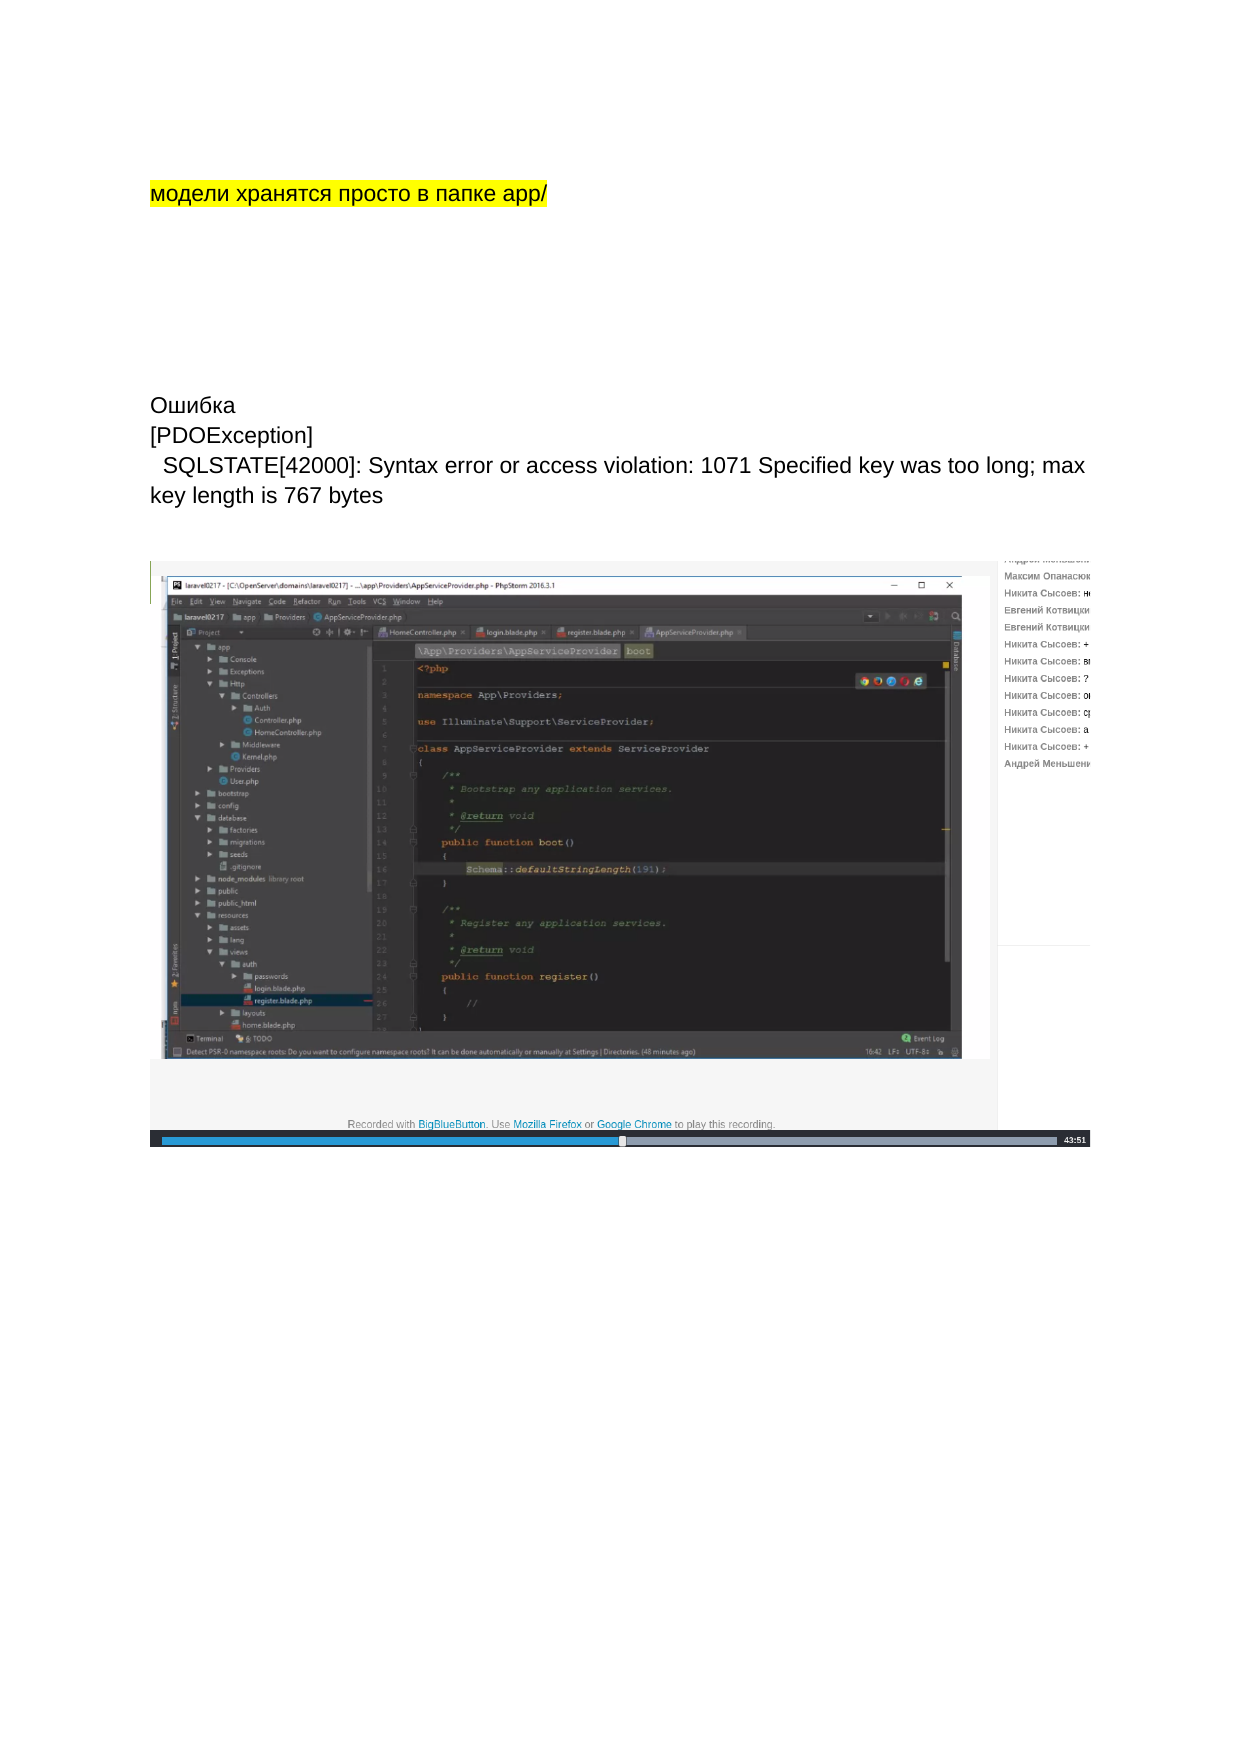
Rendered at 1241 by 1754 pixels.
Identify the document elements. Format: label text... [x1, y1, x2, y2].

text SQLSTATE[42000]: Syntax error or access violation: 1071 Specified key was too long; max key length is 767 bytes [150, 452, 1090, 509]
text Ошибка [150, 392, 1090, 418]
text [PDOException] [150, 422, 1090, 448]
text модели хранятся просто в папке app/ [150, 180, 1090, 207]
picture [150, 561, 1091, 1147]
